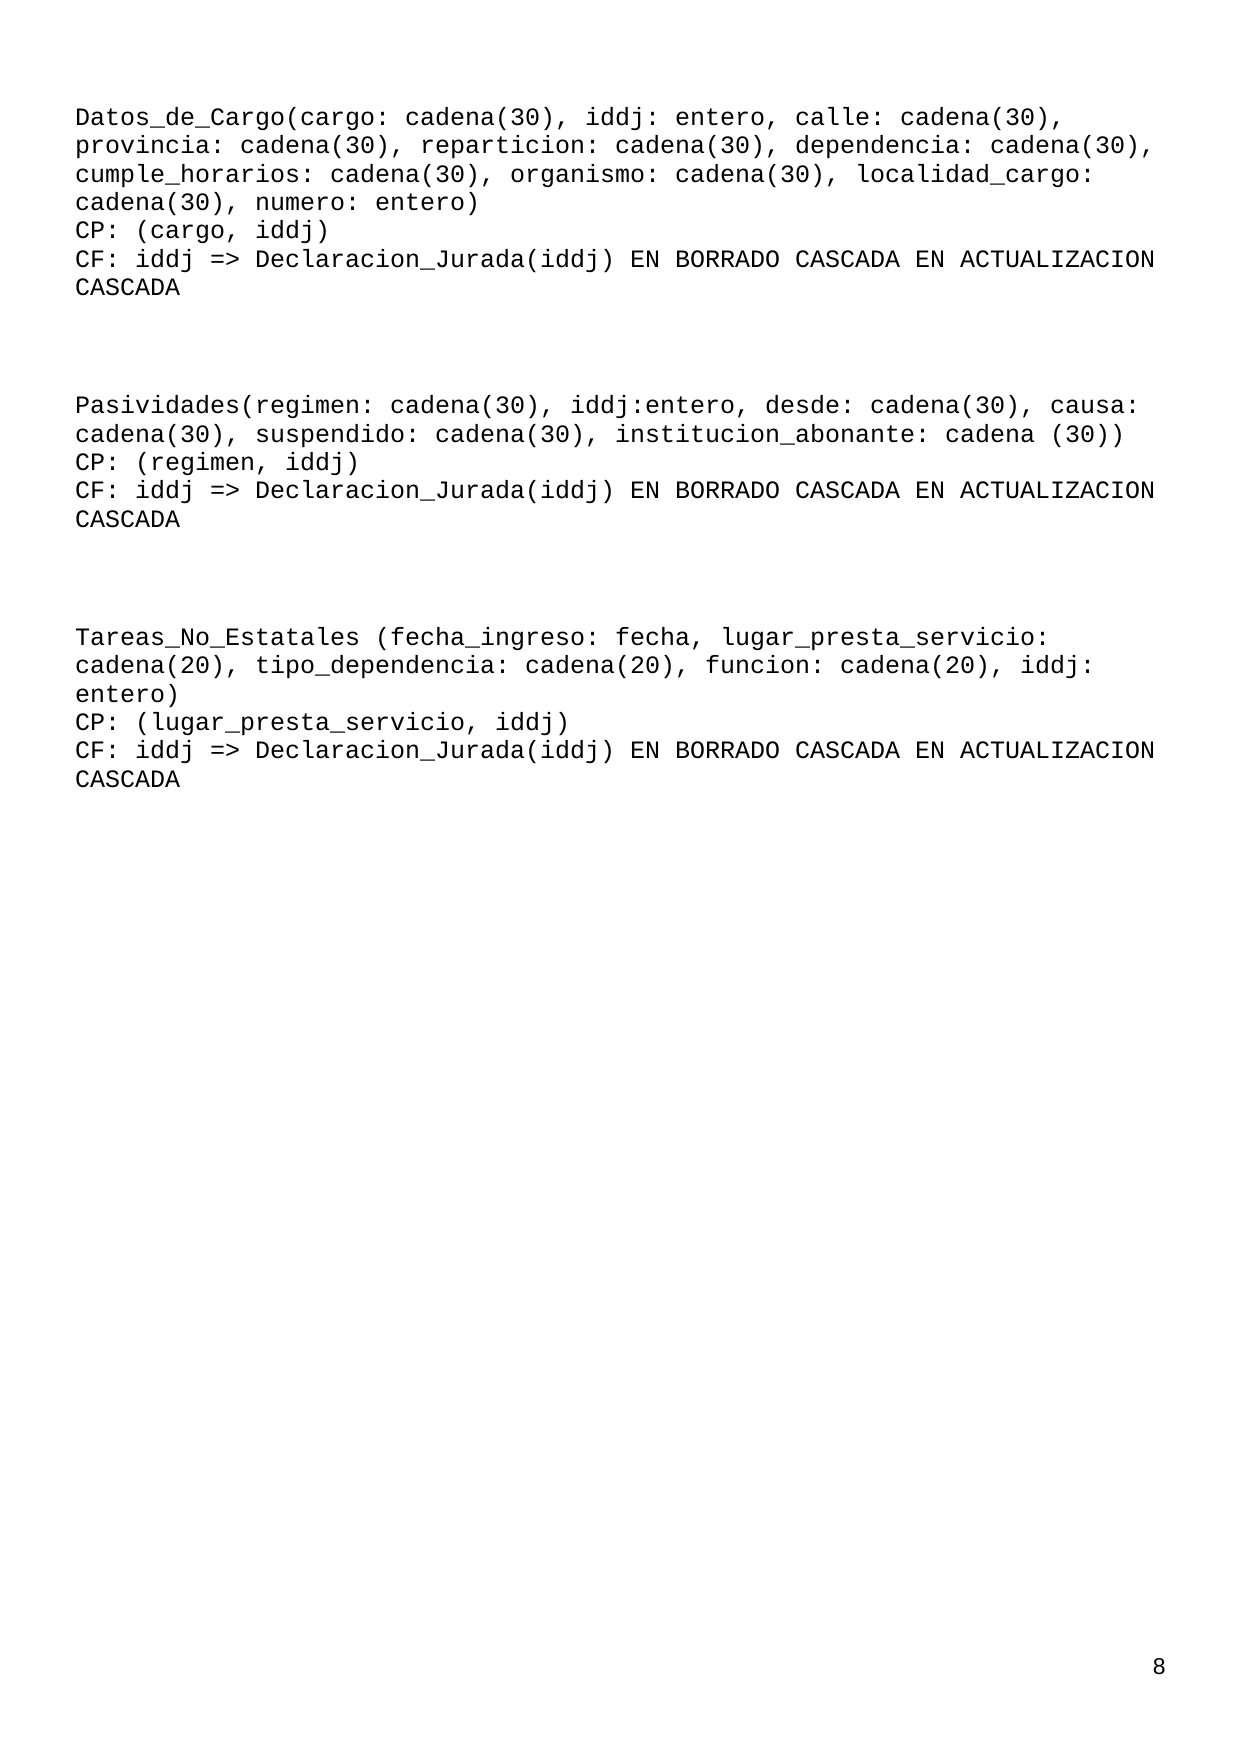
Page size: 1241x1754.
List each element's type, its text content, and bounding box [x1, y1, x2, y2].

text CF: iddj => Declaracion_Jurada(iddj) EN BORRADO CASCADA EN ACTUALIZACION CASCADA [75, 478, 1165, 534]
text CF: iddj => Declaracion_Jurada(iddj) EN BORRADO CASCADA EN ACTUALIZACION CASCADA [75, 246, 1165, 303]
text CF: iddj => Declaracion_Jurada(iddj) EN BORRADO CASCADA EN ACTUALIZACION CASCADA [75, 738, 1165, 794]
text CP: (regimen, iddj) [75, 449, 1165, 478]
text Tareas_No_Estatales (fecha_ingreso: fecha, lugar_presta_servicio: cadena(20), tipo_dependencia: cadena(20), funcion: cadena(20), iddj: entero) [75, 624, 1165, 709]
text CP: (lugar_presta_servicio, iddj) [75, 709, 1165, 738]
text CP: (cargo, iddj) [75, 218, 1165, 246]
text Pasividades(regimen: cadena(30), iddj:entero, desde: cadena(30), causa: cadena(30), suspendido: cadena(30), institucion_abonante: cadena (30)) [75, 393, 1165, 449]
text Datos_de_Cargo(cargo: cadena(30), iddj: entero, calle: cadena(30), provincia: cadena(30), reparticion: cadena(30), dependencia: cadena(30), cumple_horarios: cadena(30), organismo: cadena(30), localidad_cargo: cadena(30), numero: entero) [75, 104, 1165, 218]
